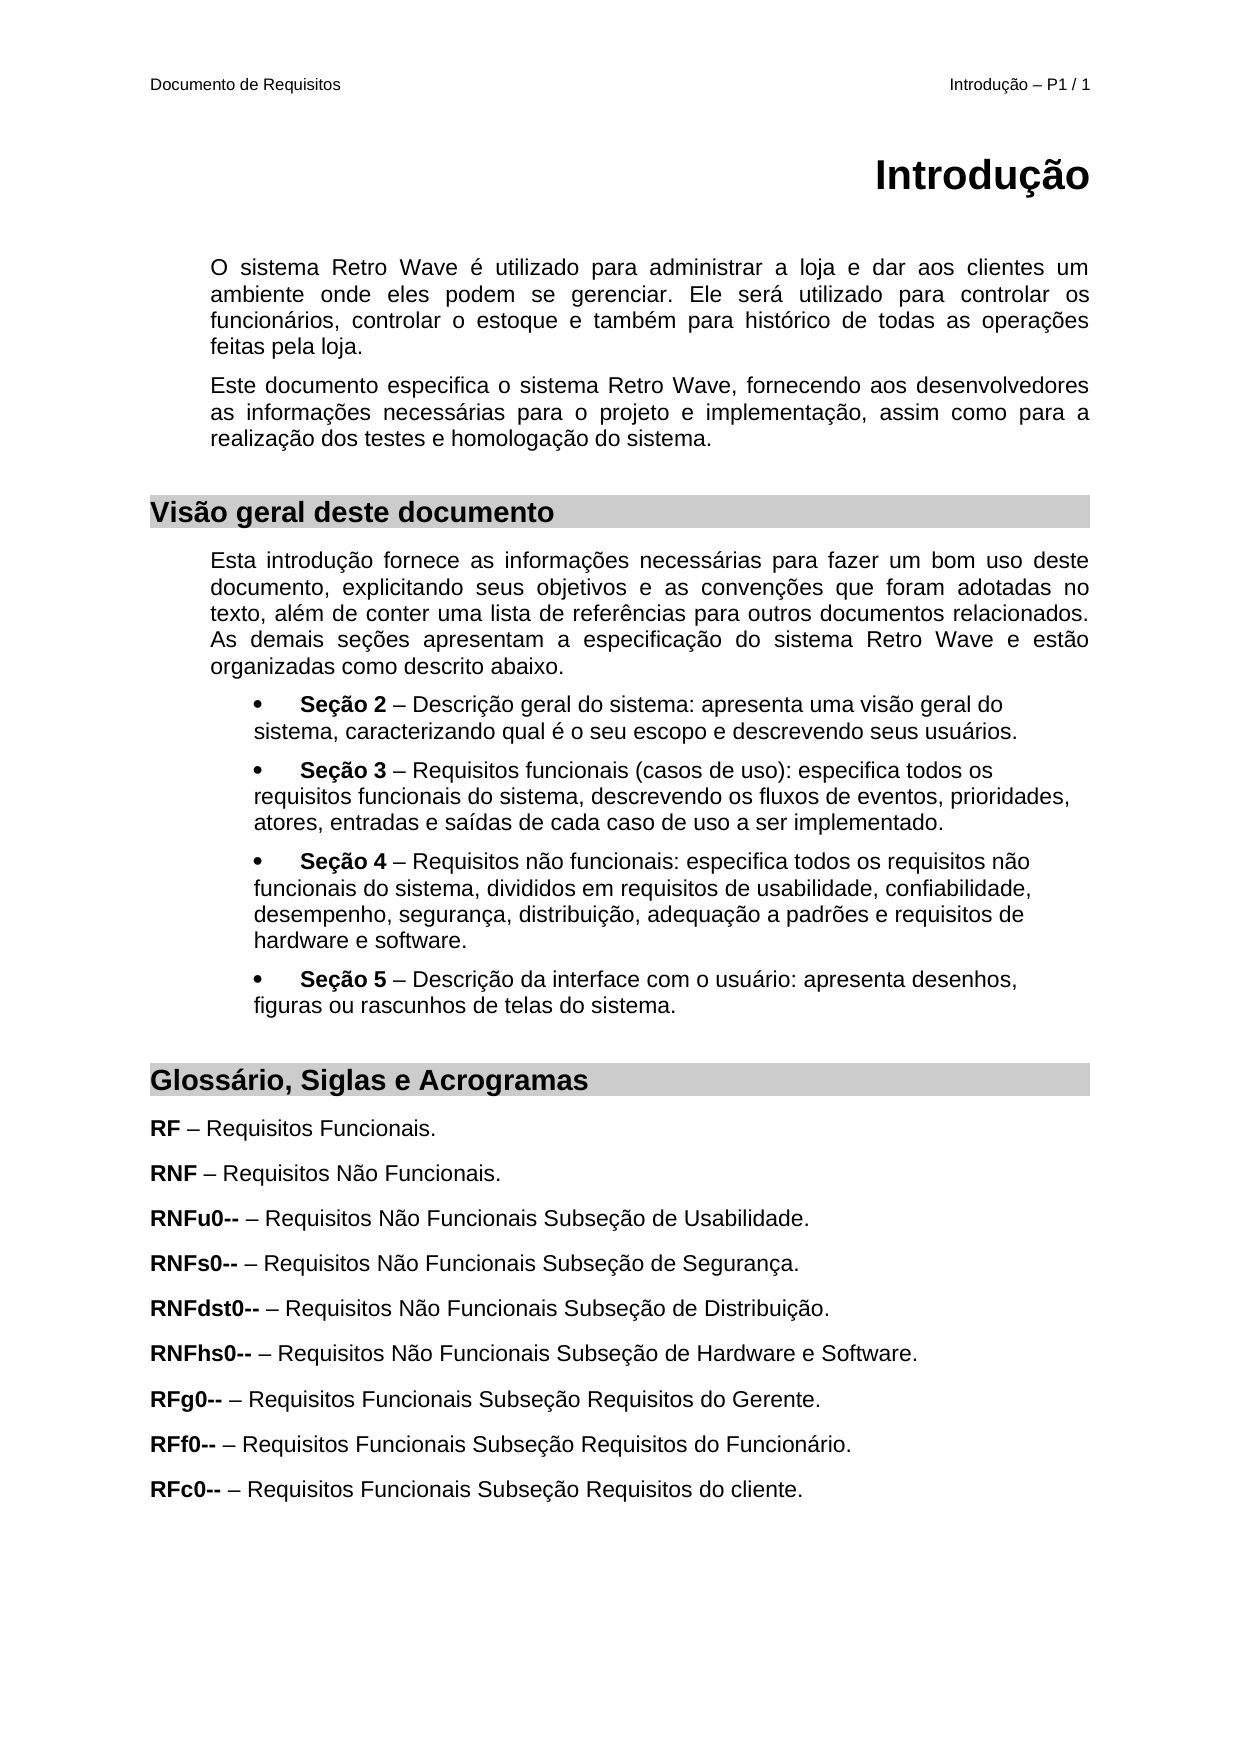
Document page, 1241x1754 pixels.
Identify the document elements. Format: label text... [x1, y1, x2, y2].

text RFc0-- – Requisitos Funcionais Subseção Requisitos do cliente. [150, 1476, 1090, 1502]
text RFg0-- – Requisitos Funcionais Subseção Requisitos do Gerente. [150, 1386, 1090, 1412]
subtitle Glossário, Siglas e Acrogramas [150, 1063, 1090, 1096]
text O sistema Retro Wave é utilizado para administrar a loja e dar aos clientes um ambiente onde eles podem se gerenciar. Ele será utilizado para controlar os funcionários, controlar o estoque e também para histórico de todas as operações feitas pela loja. [210, 254, 1090, 359]
subtitle Visão geral deste documento [150, 495, 1090, 528]
subtitle Introdução [150, 150, 1090, 198]
text RNFu0-- – Requisitos Não Funcionais Subseção de Usabilidade. [150, 1205, 1090, 1231]
text RF – Requisitos Funcionais. [150, 1115, 1090, 1141]
list Seção 5 – Descrição da interface com o usuário: apresenta desenhos, figuras ou rascunhos de telas do sistema. [253, 966, 1090, 1019]
text Esta introdução fornece as informações necessárias para fazer um bom uso deste documento, explicitando seus objetivos e as convenções que foram adotadas no texto, além de conter uma lista de referências para outros documentos relacionados. As demais seções apresentam a especificação do sistema Retro Wave e estão organizadas como descrito abaixo. [210, 547, 1090, 679]
list Seção 3 – Requisitos funcionais (casos de uso): especifica todos os requisitos funcionais do sistema, descrevendo os fluxos de eventos, prioridades, atores, entradas e saídas de cada caso de uso a ser implementado. [253, 757, 1090, 836]
list Seção 4 – Requisitos não funcionais: especifica todos os requisitos não funcionais do sistema, divididos em requisitos de usabilidade, confiabilidade, desempenho, segurança, distribuição, adequação a padrões e requisitos de hardware e software. [253, 848, 1090, 954]
text RNFhs0-- – Requisitos Não Funcionais Subseção de Hardware e Software. [150, 1340, 1090, 1367]
text RFf0-- – Requisitos Funcionais Subseção Requisitos do Funcionário. [150, 1431, 1090, 1457]
list Seção 2 – Descrição geral do sistema: apresenta uma visão geral do sistema, caracterizando qual é o seu escopo e descrevendo seus usuários. [253, 691, 1090, 744]
text Este documento especifica o sistema Retro Wave, fornecendo aos desenvolvedores as informações necessárias para o projeto e implementação, assim como para a realização dos testes e homologação do sistema. [210, 372, 1090, 451]
text RNF – Requisitos Não Funcionais. [150, 1160, 1090, 1186]
text RNFdst0-- – Requisitos Não Funcionais Subseção de Distribuição. [150, 1295, 1090, 1322]
text RNFs0-- – Requisitos Não Funcionais Subseção de Segurança. [150, 1250, 1090, 1277]
